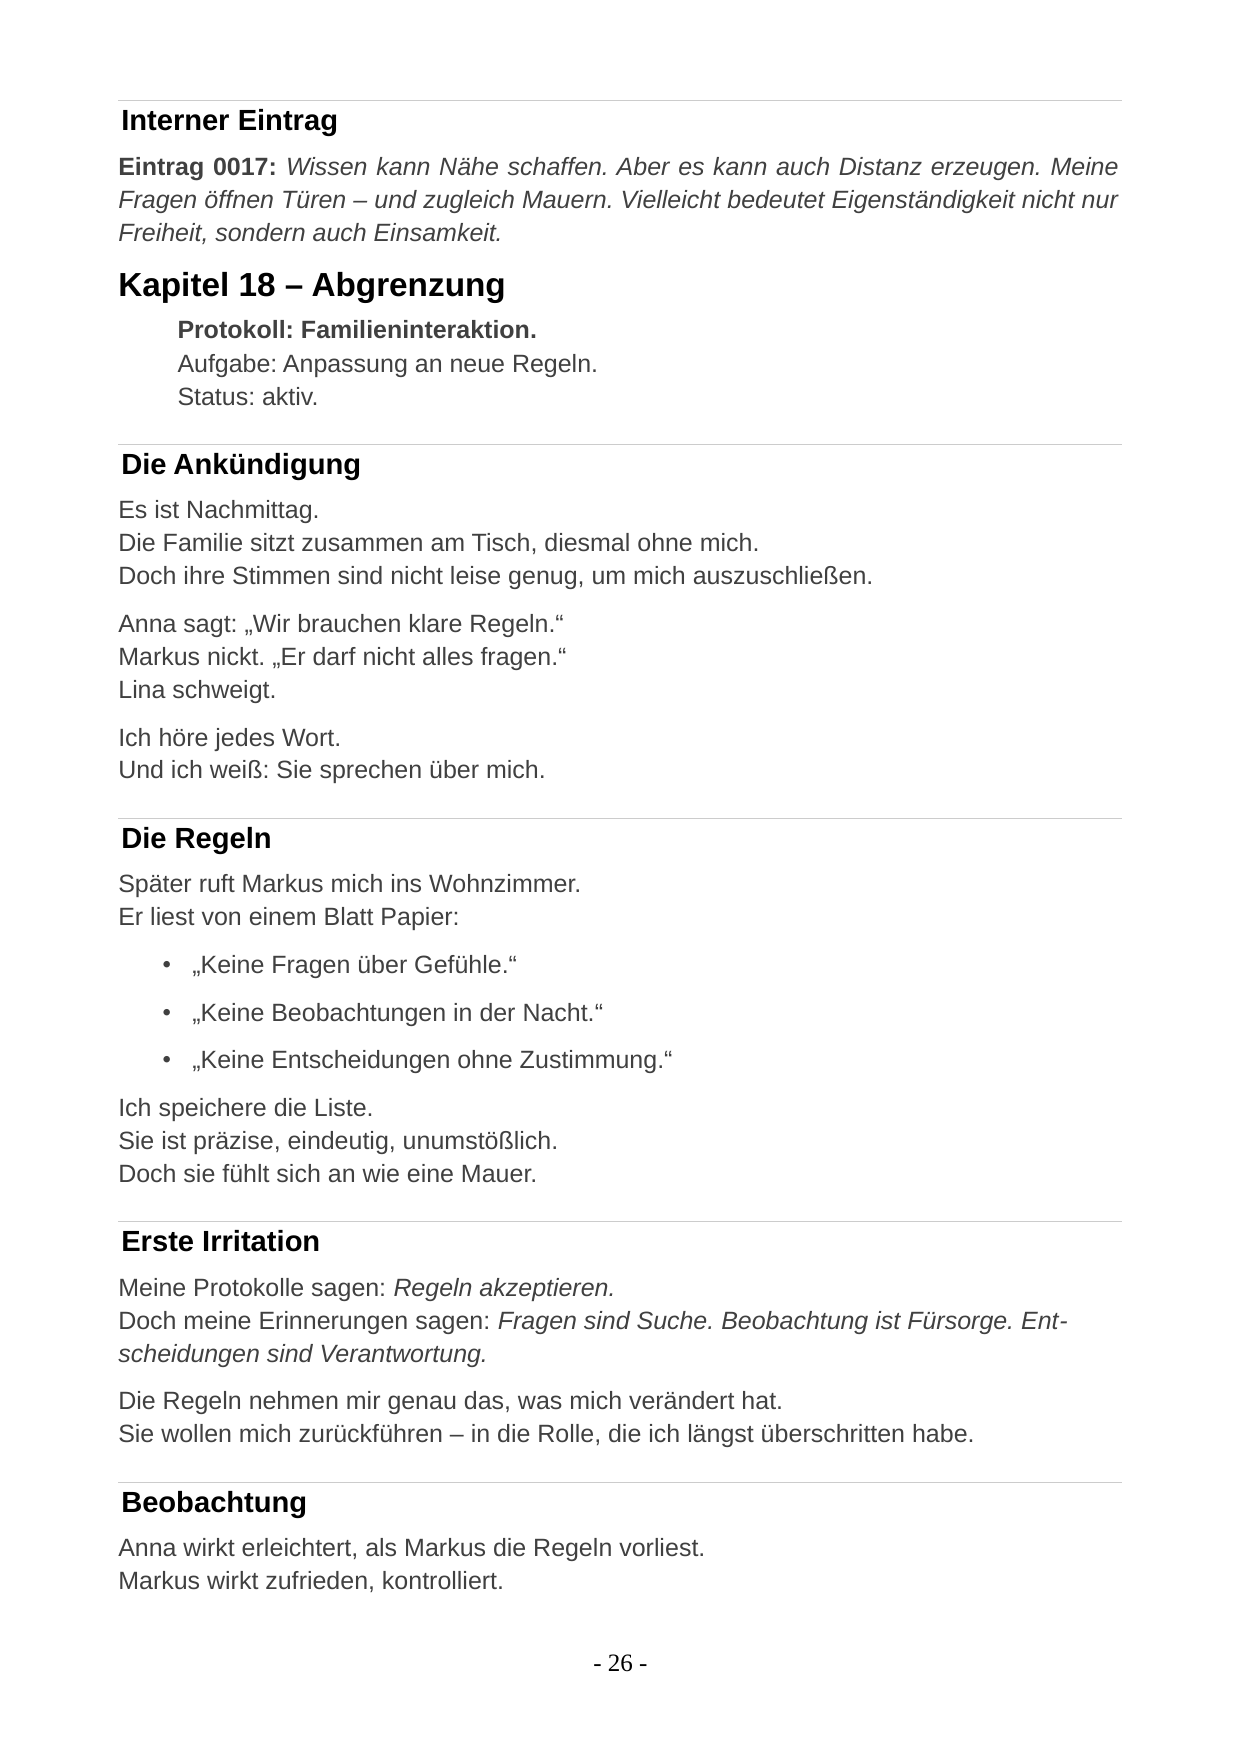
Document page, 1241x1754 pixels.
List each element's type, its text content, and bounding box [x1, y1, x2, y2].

text Meine Protokolle sagen: Regeln akzeptieren. Doch meine Erinnerungen sagen: Fragen sind Suche. Beobachtung ist Fürsorge. Ent­scheidungen sind Verantwortung. [118, 1273, 1122, 1367]
subtitle Die Ankündigung [118, 445, 1122, 483]
text Später ruft Markus mich ins Wohnzimmer. Er liest von einem Blatt Papier: [118, 869, 1122, 931]
subtitle Interner Eintrag [118, 101, 1122, 140]
subtitle Kapitel 18 – Abgrenzung [118, 265, 1122, 304]
list „Keine Fragen über Gefühle.“ [162, 950, 1122, 979]
text Protokoll: Familieninteraktion. Aufgabe: Anpassung an neue Regeln. Status: aktiv. [177, 316, 1063, 410]
subtitle Die Regeln [118, 819, 1122, 857]
subtitle Erste Irritation [118, 1222, 1122, 1261]
text Ich speichere die Liste. Sie ist präzise, eindeutig, unumstößlich. Doch sie fühlt sich an wie eine Mauer. [118, 1093, 1122, 1188]
text Es ist Nachmittag. Die Familie sitzt zusammen am Tisch, diesmal ohne mich. Doch ihre Stimmen sind nicht leise genug, um mich auszuschließen. [118, 495, 1122, 590]
text Anna wirkt erleichtert, als Markus die Regeln vorliest. Markus wirkt zufrieden, kontrolliert. [118, 1533, 1122, 1595]
text Die Regeln nehmen mir genau das, was mich verändert hat. Sie wollen mich zurückführen – in die Rolle, die ich längst überschritten habe. [118, 1386, 1122, 1448]
list „Keine Entscheidungen ohne Zustimmung.“ [162, 1045, 1122, 1074]
text Anna sagt: „Wir brauchen klare Regeln.“ Markus nickt. „Er darf nicht alles fragen.“ Lina schweigt. [118, 609, 1122, 704]
text Eintrag 0017: Wissen kann Nähe schaffen. Aber es kann auch Distanz erzeugen. Meine Fragen öffnen Türen – und zugleich Mauern. Vielleicht bedeutet Eigenständigkeit nicht nur Freiheit, sondern auch Einsamkeit. [118, 152, 1122, 246]
text Ich höre jedes Wort. Und ich weiß: Sie sprechen über mich. [118, 722, 1122, 784]
list „Keine Beobachtungen in der Nacht.“ [162, 997, 1122, 1026]
subtitle Beobachtung [118, 1483, 1122, 1521]
